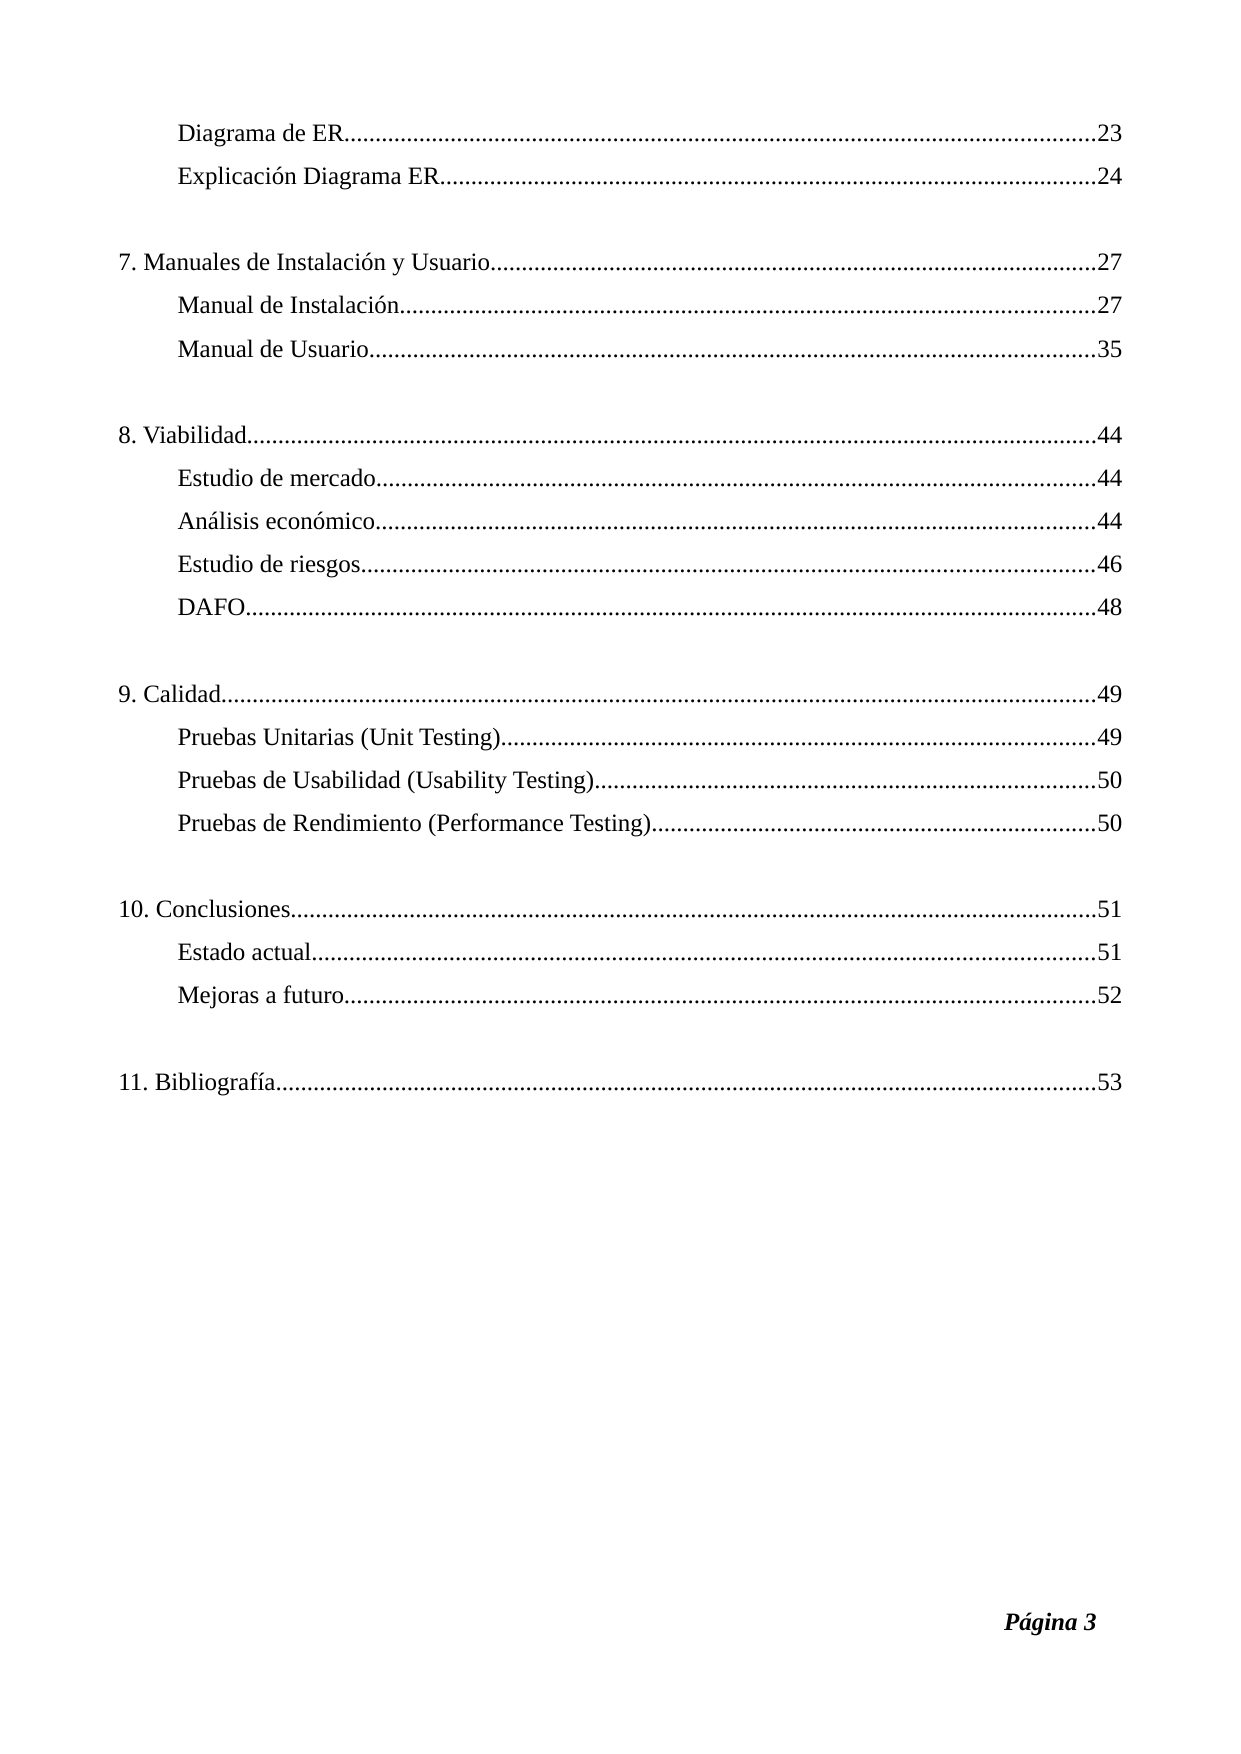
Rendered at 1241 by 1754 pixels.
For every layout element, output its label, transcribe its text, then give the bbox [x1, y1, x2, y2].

text Estudio de mercado 44 [177, 463, 1122, 492]
text 10. Conclusiones 51 [118, 894, 1122, 923]
text Explicación Diagrama ER 24 [177, 161, 1122, 190]
text Manual de Usuario 35 [177, 334, 1122, 362]
text Mejoras a futuro 52 [177, 981, 1122, 1009]
text Estado actual 51 [177, 937, 1122, 966]
text 7. Manuales de Instalación y Usuario 27 [118, 247, 1122, 276]
text Diagrama de ER 23 [177, 118, 1122, 147]
text 9. Calidad 49 [118, 679, 1122, 707]
text Pruebas de Rendimiento (Performance Testing) 50 [177, 808, 1122, 837]
text DAFO 48 [177, 592, 1122, 621]
text 11. Bibliografía 53 [118, 1067, 1122, 1096]
text Estudio de riesgos 46 [177, 549, 1122, 578]
text Análisis económico 44 [177, 506, 1122, 535]
text 8. Viabilidad 44 [118, 420, 1122, 449]
text Pruebas de Usabilidad (Usability Testing) 50 [177, 765, 1122, 794]
text Pruebas Unitarias (Unit Testing) 49 [177, 722, 1122, 751]
text Manual de Instalación 27 [177, 291, 1122, 319]
